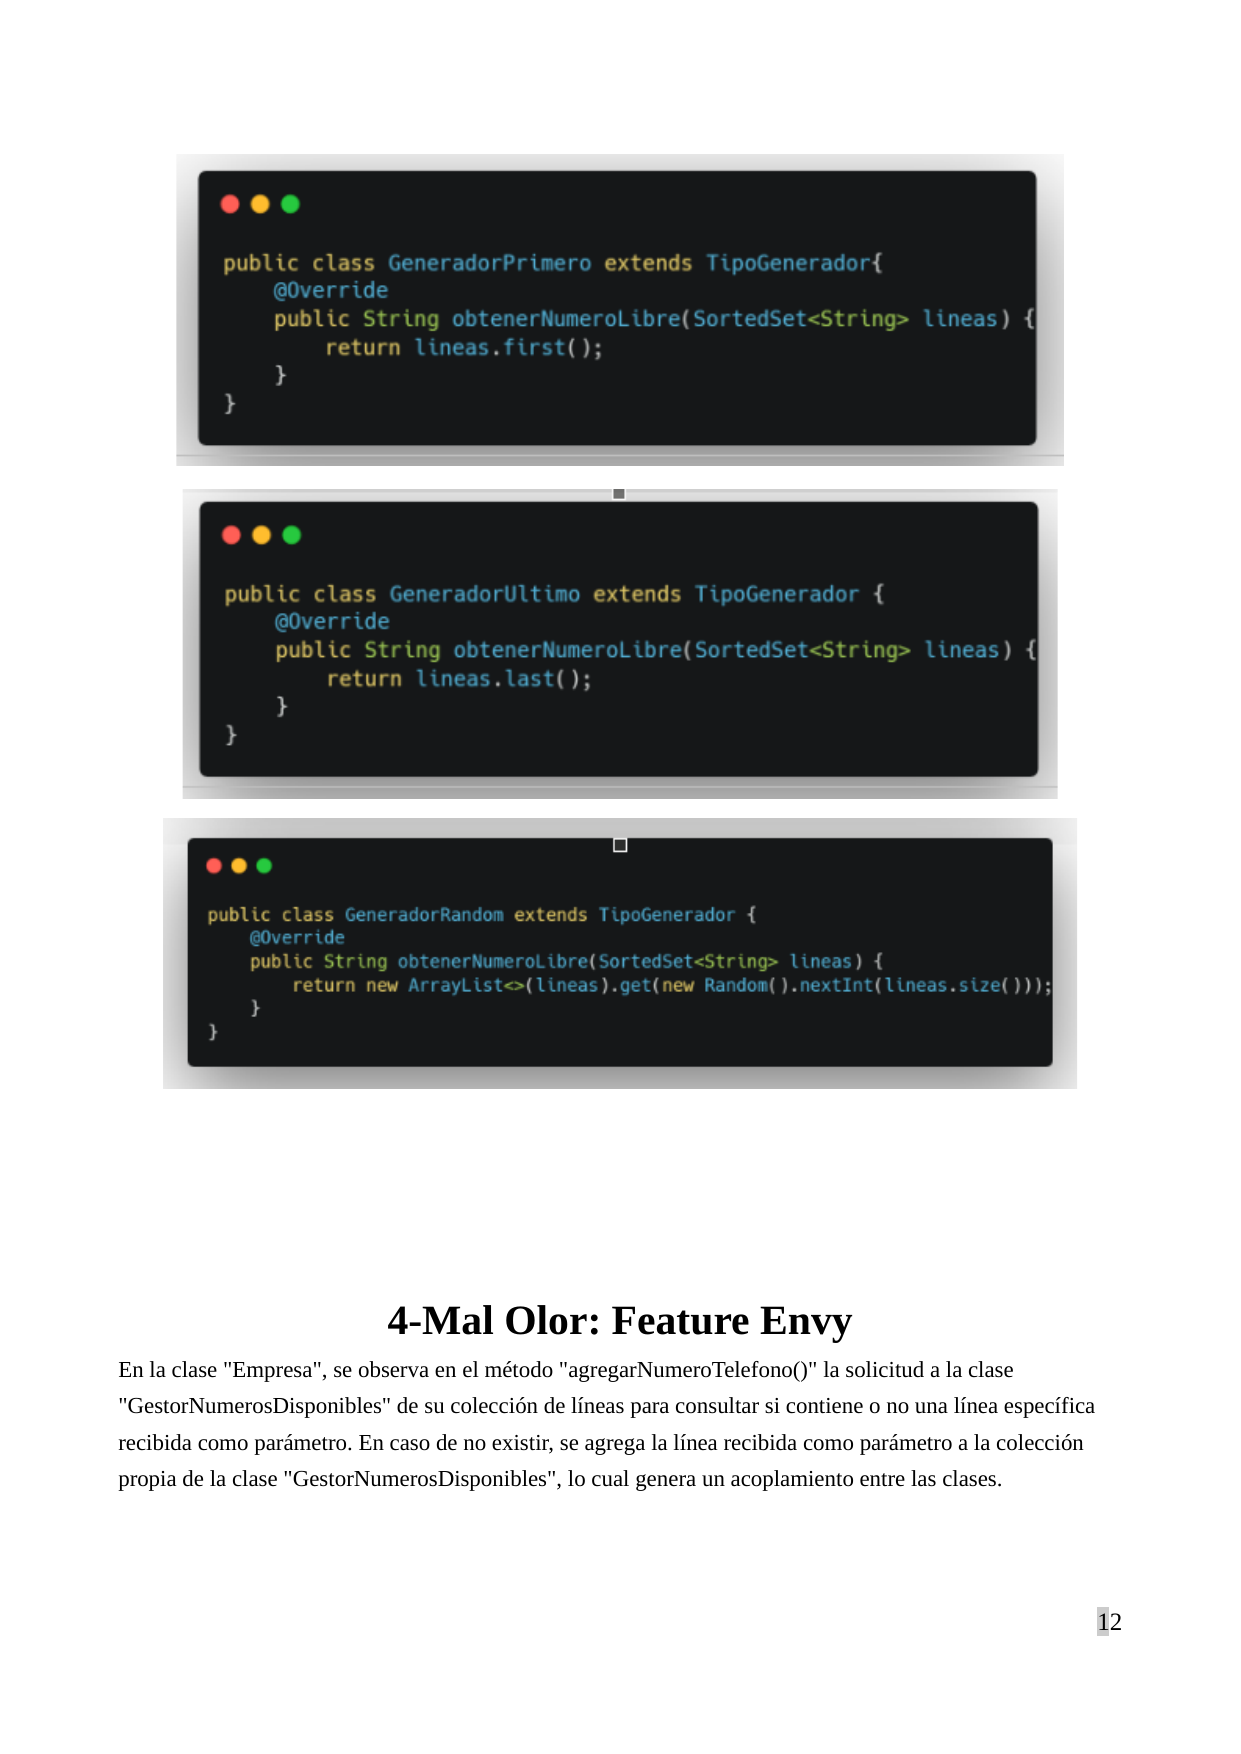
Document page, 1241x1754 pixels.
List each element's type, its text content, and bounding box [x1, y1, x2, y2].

picture [182, 489, 1058, 799]
subtitle 4-Mal Olor: Feature Envy [118, 1296, 1122, 1343]
text En la clase "Empresa", se observa en el método "agregarNumeroTelefono()" la solicitud a la clase "GestorNumerosDisponibles" de su colección de líneas para consultar si contiene o no una línea específica recibida como parámetro. En caso de no existir, se agrega la línea recibida como parámetro a la colección propia de la clase "GestorNumerosDisponibles", lo cual genera un acoplamiento entre las clases. [118, 1356, 1122, 1491]
picture [176, 154, 1064, 466]
picture [163, 818, 1078, 1089]
